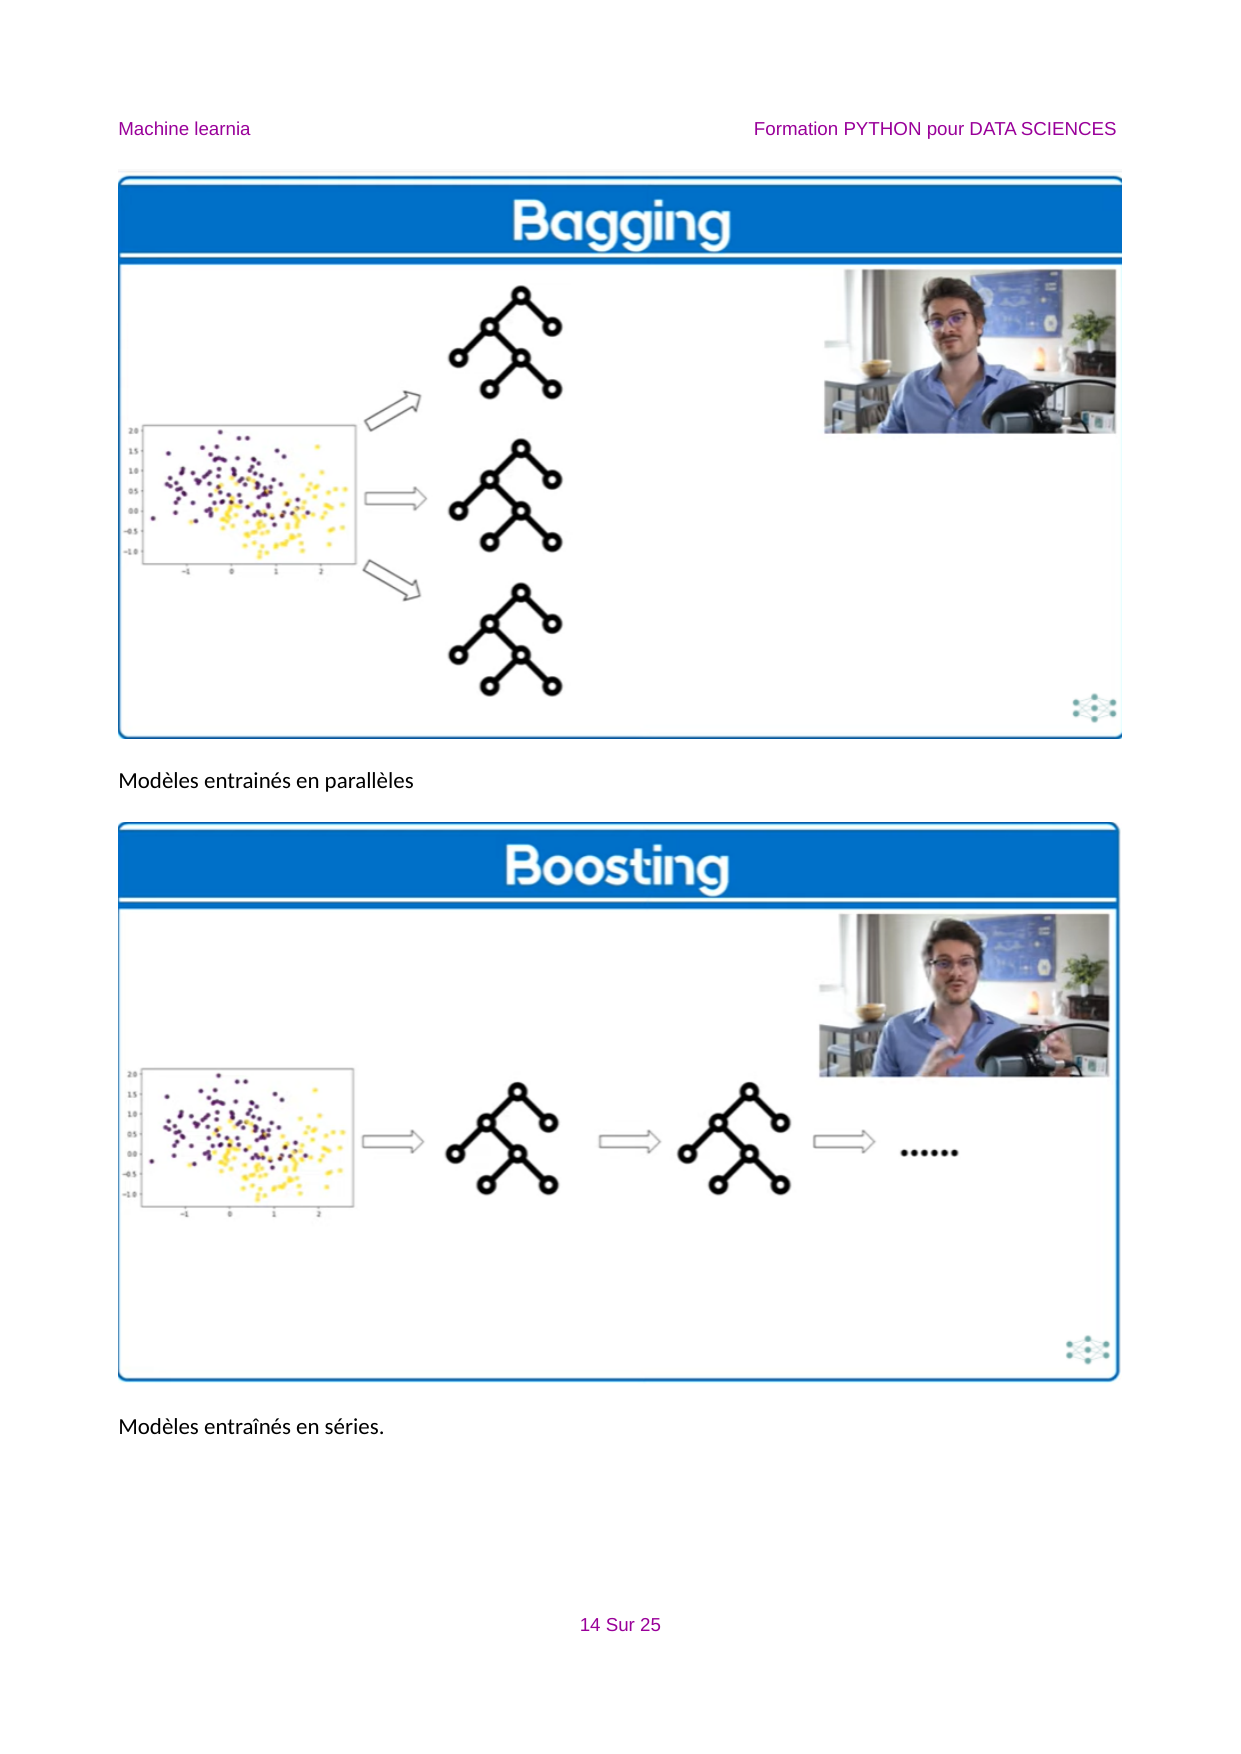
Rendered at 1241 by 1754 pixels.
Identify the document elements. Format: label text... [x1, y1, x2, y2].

picture [118, 822, 1122, 1384]
text Modèles entraînés en séries. [118, 1412, 1122, 1440]
text Modèles entrainés en parallèles [118, 766, 1122, 794]
picture [118, 169, 1122, 739]
